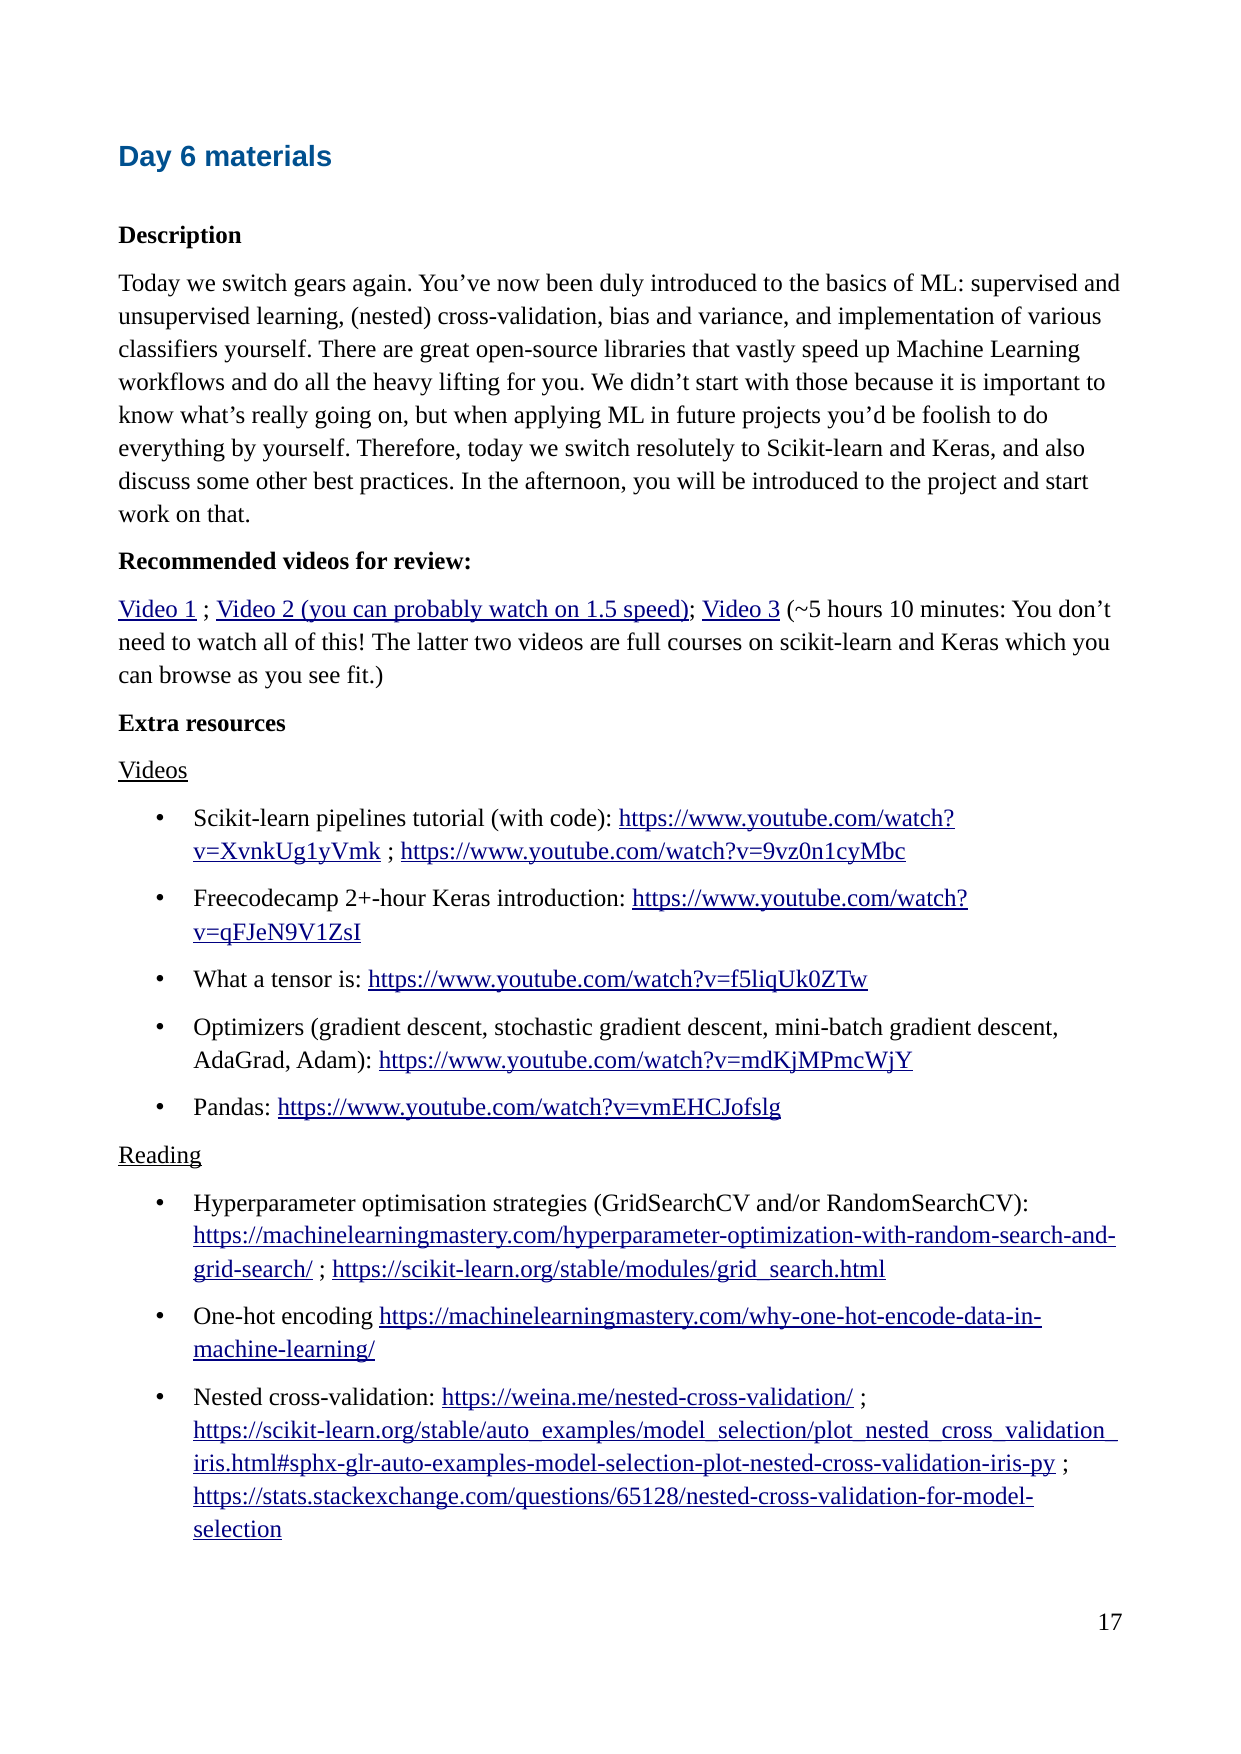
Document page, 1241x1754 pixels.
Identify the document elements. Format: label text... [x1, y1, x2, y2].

text Reading [118, 1140, 1122, 1169]
text Extra resources [118, 708, 1122, 736]
text Today we switch gears again. You’ve now been duly introduced to the basics of ML: supervised and unsupervised learning, (nested) cross-validation, bias and variance, and implementation of various classifiers yourself. There are great open-source libraries that vastly speed up Machine Learning workflows and do all the heavy lifting for you. We didn’t start with those because it is important to know what’s really going on, but when applying ML in future projects you’d be foolish to do everything by yourself. Therefore, today we switch resolutely to Scikit-learn and Keras, and also discuss some other best practices. In the afternoon, you will be introduced to the project and start work on that. [118, 268, 1122, 528]
subtitle Day 6 materials [118, 139, 1122, 172]
list Hyperparameter optimisation strategies (GridSearchCV and/or RandomSearchCV): https://machinelearningmastery.com/hyperparameter-optimization-with-random-search-and-grid-search/ ; https://scikit-learn.org/stable/modules/grid_search.html [156, 1188, 1122, 1282]
text Recommended videos for review: [118, 546, 1122, 575]
list Pandas: https://www.youtube.com/watch?v=vmEHCJofslg [156, 1092, 1122, 1121]
list Nested cross-validation: https://weina.me/nested-cross-validation/ ; https://scikit-learn.org/stable/auto_examples/model_selection/plot_nested_cross_validation_iris.html#sphx-glr-auto-examples-model-selection-plot-nested-cross-validation-iris-py ; https://stats.stackexchange.com/questions/65128/nested-cross-validation-for-model-selection [156, 1382, 1122, 1543]
list What a tensor is: https://www.youtube.com/watch?v=f5liqUk0ZTw [156, 964, 1122, 993]
list Scikit-learn pipelines tutorial (with code): https://www.youtube.com/watch?v=XvnkUg1yVmk ; https://www.youtube.com/watch?v=9vz0n1cyMbc [156, 803, 1122, 865]
text Video 1 ; Video 2 (you can probably watch on 1.5 speed); Video 3 (~5 hours 10 minutes: You don’t need to watch all of this! The latter two videos are full courses on scikit-learn and Keras which you can browse as you see fit.) [118, 594, 1122, 689]
list Freecodecamp 2+-hour Keras introduction: https://www.youtube.com/watch?v=qFJeN9V1ZsI [156, 883, 1122, 945]
text Description [118, 220, 1122, 249]
text Videos [118, 755, 1122, 784]
list Optimizers (gradient descent, stochastic gradient descent, mini-batch gradient descent, AdaGrad, Adam): https://www.youtube.com/watch?v=mdKjMPmcWjY [156, 1012, 1122, 1073]
list One-hot encoding https://machinelearningmastery.com/why-one-hot-encode-data-in-machine-learning/ [156, 1301, 1122, 1363]
